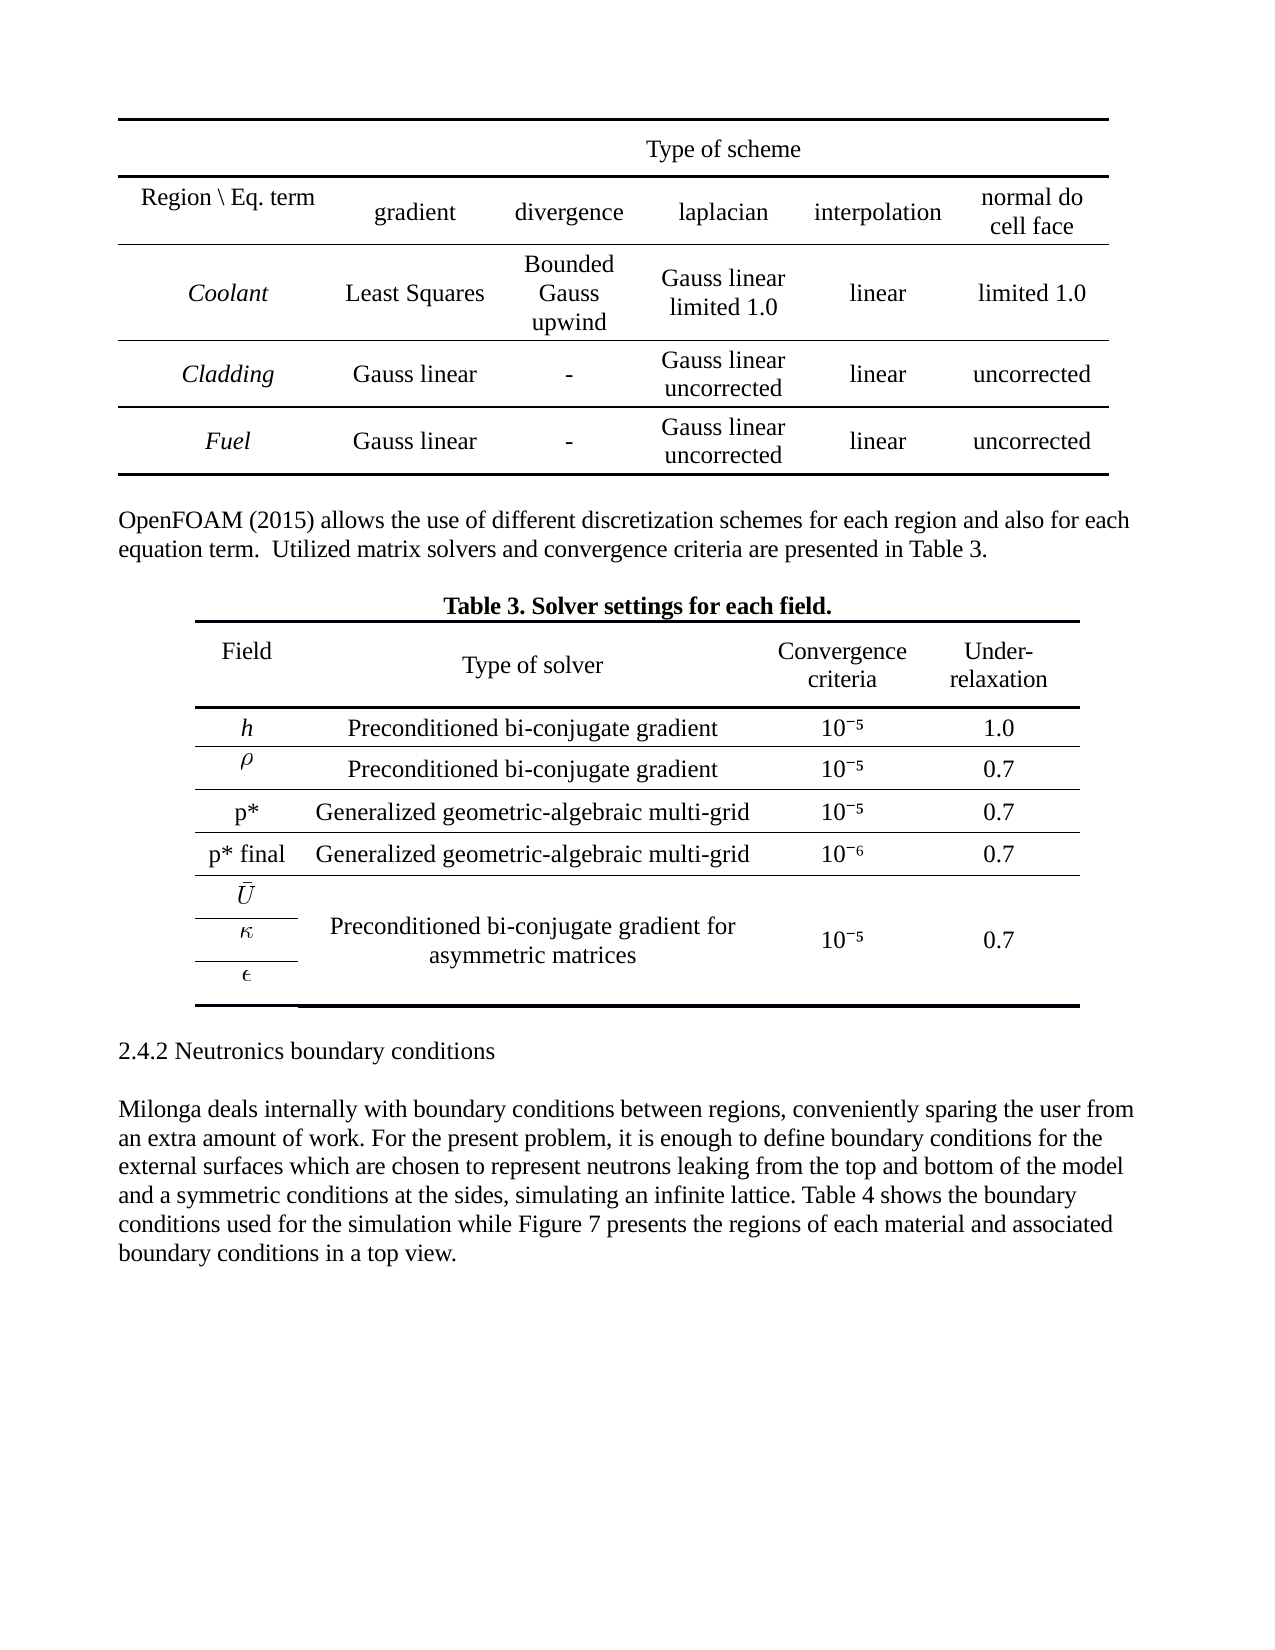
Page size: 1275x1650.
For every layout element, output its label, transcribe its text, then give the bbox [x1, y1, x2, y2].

table_cell Cladding [118, 341, 338, 406]
table_header Under-relaxation [918, 623, 1079, 706]
picture [238, 882, 256, 904]
table_cell [195, 919, 298, 961]
table_cell 1.0 [918, 709, 1079, 746]
text 2.4.2 Neutronics boundary conditions [118, 1036, 1157, 1065]
picture [240, 927, 253, 938]
table_cell 0.7 [918, 790, 1079, 832]
table_cell 10⁻⁵ [767, 747, 918, 789]
table_cell Preconditioned bi-conjugate gradient [298, 747, 767, 789]
table_header Type of solver [298, 623, 767, 706]
table_cell Gauss linear limited 1.0 [646, 245, 801, 339]
table_cell h [195, 709, 298, 746]
table_cell 10⁻⁵ [767, 709, 918, 746]
table_header Convergence criteria [767, 623, 918, 706]
table_cell Gauss linear [338, 408, 492, 473]
table_cell Preconditioned bi-conjugate gradient [298, 709, 767, 746]
table_cell Gauss linear uncorrected [646, 408, 801, 473]
table_cell uncorrected [955, 341, 1109, 406]
table_cell Fuel [118, 408, 338, 473]
table_cell Gauss linear [338, 341, 492, 406]
table_cell linear [801, 245, 955, 339]
table_cell 10⁻⁵ [767, 790, 918, 832]
table_cell divergence [492, 178, 646, 244]
table_cell 0.7 [918, 876, 1079, 1003]
table_cell normal do cell face [955, 178, 1109, 244]
table_header Type of scheme [338, 121, 1109, 175]
table_cell 10⁻⁵ [767, 876, 918, 1003]
table_cell linear [801, 408, 955, 473]
text Table 3. Solver settings for each field. [118, 591, 1157, 620]
table_cell Preconditioned bi-conjugate gradient for asymmetric matrices [298, 876, 767, 1003]
table_cell Bounded Gauss upwind [492, 245, 646, 339]
table_cell - [492, 341, 646, 406]
table_cell - [492, 408, 646, 473]
table_header Field [195, 623, 298, 706]
picture [241, 753, 253, 770]
table_cell [195, 962, 298, 1003]
table_cell [195, 747, 298, 789]
picture [242, 970, 252, 981]
table_cell uncorrected [955, 408, 1109, 473]
table_cell linear [801, 341, 955, 406]
table_cell Least Squares [338, 245, 492, 339]
table_cell Coolant [118, 245, 338, 339]
table_cell [195, 876, 298, 918]
table_cell p* final [195, 833, 298, 875]
table_cell Generalized geometric-algebraic multi-grid [298, 790, 767, 832]
table_cell Generalized geometric-algebraic multi-grid [298, 833, 767, 875]
table_cell laplacian [646, 178, 801, 244]
text OpenFOAM (2015) allows the use of different discretization schemes for each region and also for each equation term. Utilized matrix solvers and convergence criteria are presented in Table 3. [118, 505, 1157, 563]
table_cell 0.7 [918, 833, 1079, 875]
table_header [118, 121, 338, 175]
table_cell interpolation [801, 178, 955, 244]
table_cell Region \ Eq. term [118, 178, 338, 244]
table_cell limited 1.0 [955, 245, 1109, 339]
table_cell Gauss linear uncorrected [646, 341, 801, 406]
table_cell 0.7 [918, 747, 1079, 789]
text Milonga deals internally with boundary conditions between regions, conveniently sparing the user from an extra amount of work. For the present problem, it is enough to define boundary conditions for the external surfaces which are chosen to represent neutrons leaking from the top and bottom of the model and a symmetric conditions at the sides, simulating an infinite lattice. Table 4 shows the boundary conditions used for the simulation while Figure 7 presents the regions of each material and associated boundary conditions in a top view. [118, 1094, 1157, 1266]
table_cell p* [195, 790, 298, 832]
table_cell gradient [338, 178, 492, 244]
table_cell 10⁻⁶ [767, 833, 918, 875]
